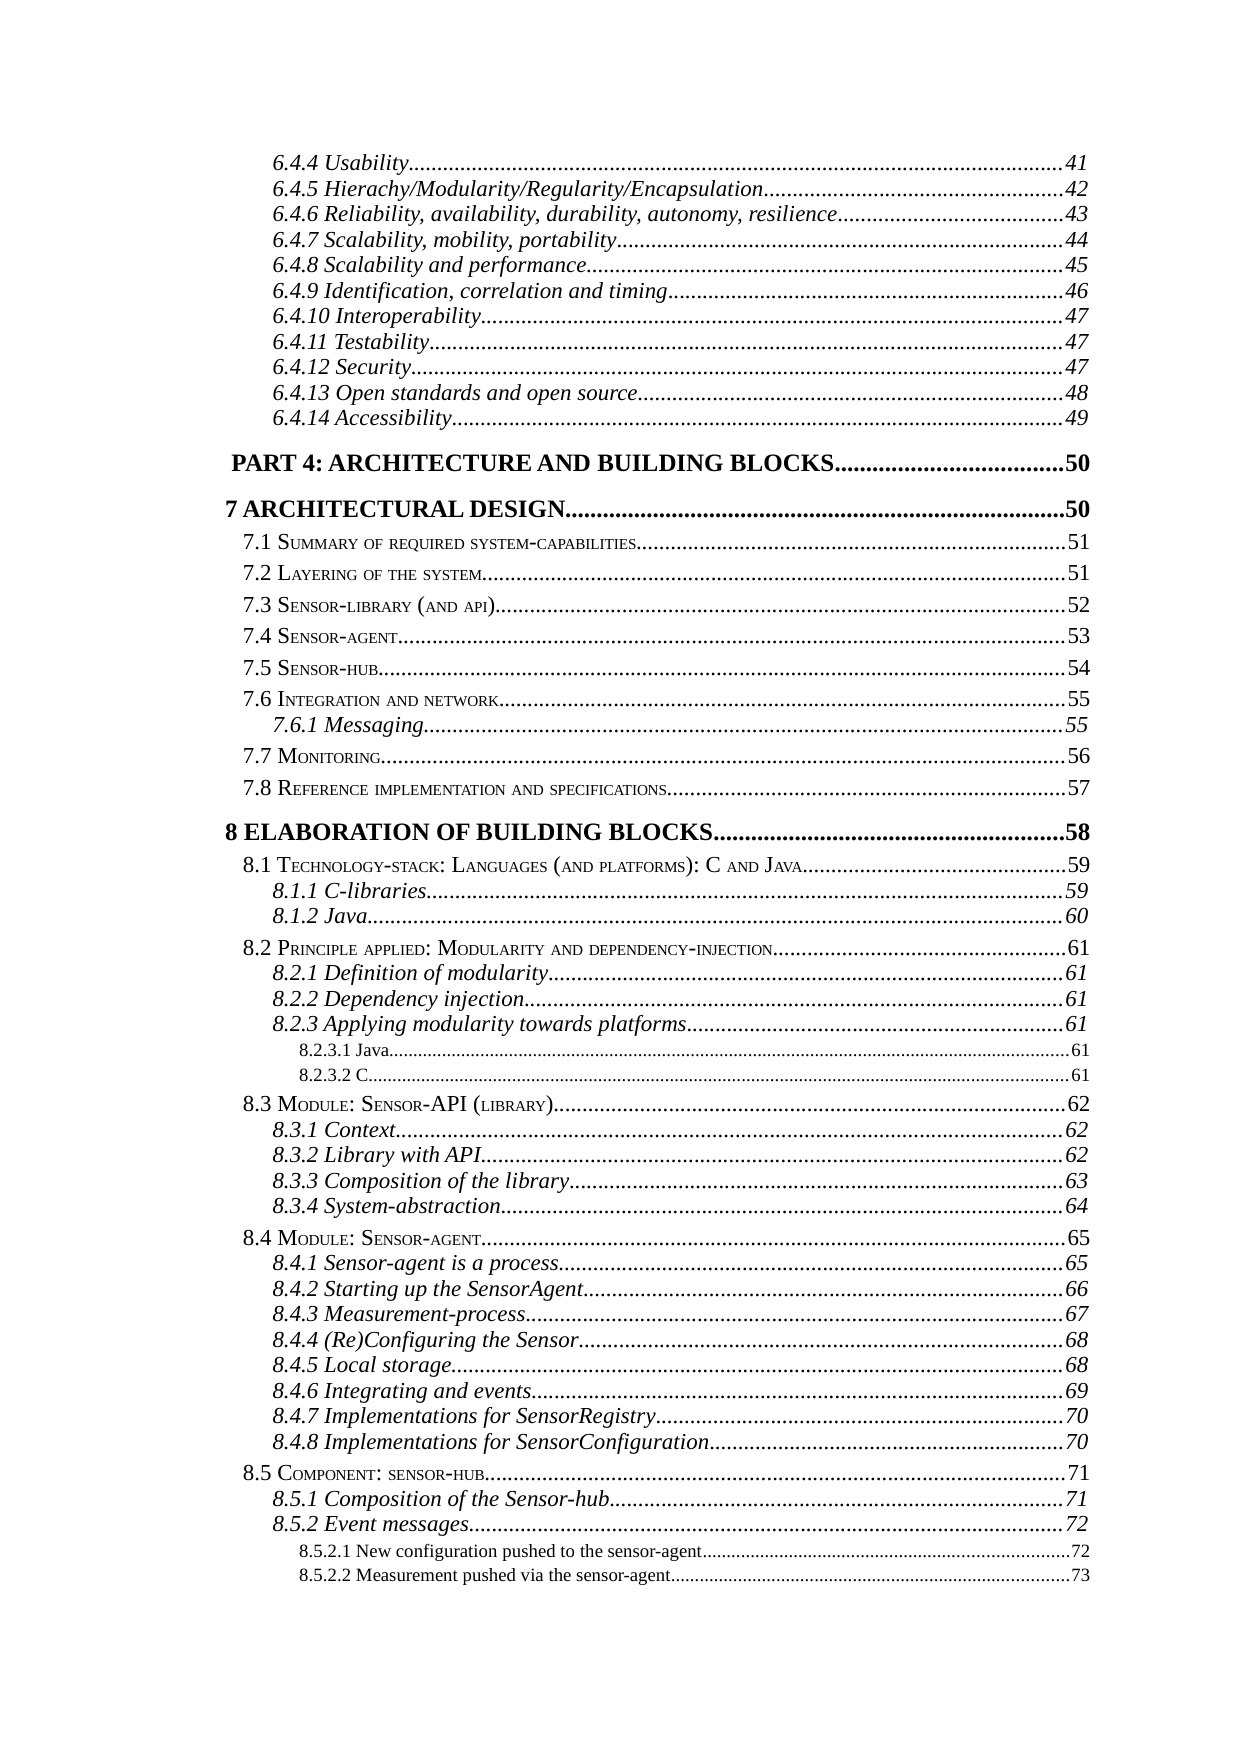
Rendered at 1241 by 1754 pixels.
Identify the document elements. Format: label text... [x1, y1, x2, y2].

text 8.3 Module: Sensor-API (library) 62 [243, 1091, 1090, 1117]
text 8.5.2 Event messages 72 [272, 1511, 1090, 1537]
text 6.4.4 Usability 41 [272, 150, 1090, 176]
text 8.3.2 Library with API 62 [272, 1142, 1090, 1168]
text 8.1.2 Java 60 [272, 903, 1090, 928]
text 8.2 Principle applied: Modularity and dependency-injection 61 [243, 934, 1090, 960]
text 7.4 Sensor-agent 53 [243, 623, 1090, 649]
text 8.2.3.2 C 61 [299, 1064, 1090, 1085]
text 6.4.5 Hierachy/Modularity/Regularity/Encapsulation 42 [272, 176, 1090, 201]
text 8.1.1 C-libraries 59 [272, 877, 1090, 903]
text 8.4.5 Local storage 68 [272, 1352, 1090, 1378]
text 7.2 Layering of the system 51 [243, 560, 1090, 586]
text 8.3.4 System-abstraction 64 [272, 1193, 1090, 1219]
text 6.4.8 Scalability and performance 45 [272, 252, 1090, 278]
text 7 Architectural Design 50 [225, 495, 1090, 523]
text 7.6 Integration and network 55 [243, 686, 1090, 712]
text 8.5.2.1 New configuration pushed to the sensor-agent 72 [299, 1540, 1090, 1561]
text 8 Elaboration of building blocks 58 [225, 818, 1090, 846]
text 6.4.13 Open standards and open source 48 [272, 380, 1090, 405]
text 8.3.3 Composition of the library 63 [272, 1168, 1090, 1193]
text 6.4.6 Reliability, availability, durability, autonomy, resilience 43 [272, 201, 1090, 227]
text 6.4.14 Accessibility 49 [272, 405, 1090, 431]
text 8.3.1 Context 62 [272, 1117, 1090, 1142]
text 6.4.11 Testability 47 [272, 329, 1090, 354]
text 8.4 Module: Sensor-agent 65 [243, 1224, 1090, 1250]
text PART 4: Architecture and building blocks 50 [225, 449, 1090, 477]
text 8.4.2 Starting up the SensorAgent 66 [272, 1276, 1090, 1301]
text 8.5.1 Composition of the Sensor-hub 71 [272, 1486, 1090, 1511]
text 8.4.6 Integrating and events 69 [272, 1378, 1090, 1403]
text 7.8 Reference implementation and specifications 57 [243, 774, 1090, 800]
text 8.5.2.2 Measurement pushed via the sensor-agent 73 [299, 1564, 1090, 1585]
text 7.1 Summary of required system-capabilities 51 [243, 529, 1090, 554]
text 6.4.9 Identification, correlation and timing 46 [272, 278, 1090, 303]
text 6.4.10 Interoperability 47 [272, 303, 1090, 329]
text 8.5 Component: sensor-hub 71 [243, 1460, 1090, 1486]
text 8.4.7 Implementations for SensorRegistry 70 [272, 1403, 1090, 1429]
text 7.7 Monitoring 56 [243, 743, 1090, 768]
text 8.1 Technology-stack: Languages (and platforms): C and Java 59 [243, 852, 1090, 877]
text 6.4.7 Scalability, mobility, portability 44 [272, 227, 1090, 252]
text 8.2.2 Dependency injection 61 [272, 986, 1090, 1011]
text 7.6.1 Messaging 55 [272, 712, 1090, 737]
text 7.3 Sensor-library (and api) 52 [243, 592, 1090, 617]
text 7.5 Sensor-hub 54 [243, 654, 1090, 680]
text 8.4.8 Implementations for SensorConfiguration 70 [272, 1429, 1090, 1454]
text 8.2.3 Applying modularity towards platforms 61 [272, 1011, 1090, 1037]
text 8.2.3.1 Java 61 [299, 1040, 1090, 1061]
text 8.4.3 Measurement-process 67 [272, 1301, 1090, 1327]
text 8.4.1 Sensor-agent is a process 65 [272, 1250, 1090, 1276]
text 8.4.4 (Re)Configuring the Sensor 68 [272, 1327, 1090, 1352]
text 8.2.1 Definition of modularity 61 [272, 960, 1090, 986]
text 6.4.12 Security 47 [272, 354, 1090, 380]
